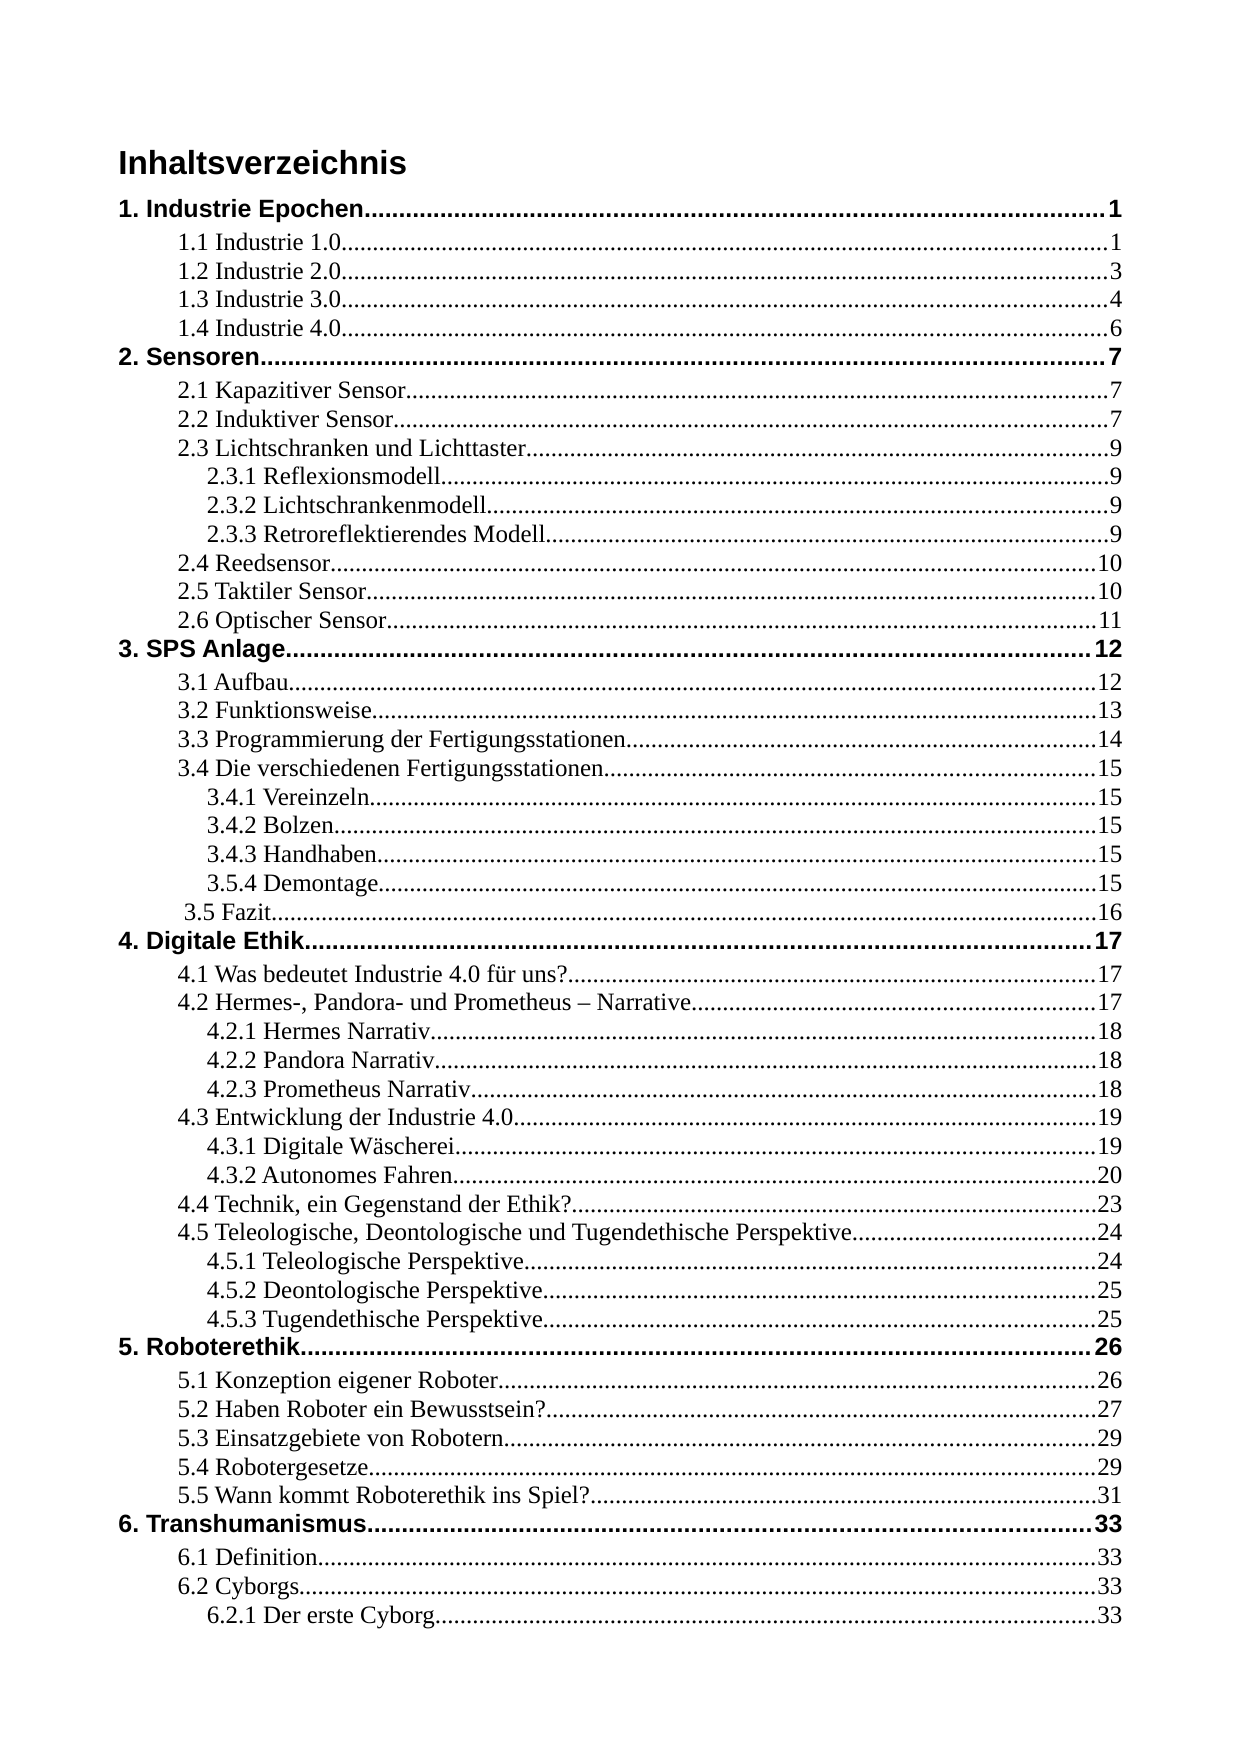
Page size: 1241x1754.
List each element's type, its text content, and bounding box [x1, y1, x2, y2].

text 2.5 Taktiler Sensor 10 [177, 576, 1122, 605]
text 4.2 Hermes-, Pandora- und Prometheus – Narrative 17 [177, 987, 1122, 1016]
text 6.2.1 Der erste Cyborg 33 [207, 1600, 1122, 1628]
text 4.1 Was bedeutet Industrie 4.0 für uns? 17 [177, 959, 1122, 987]
text 5. Roboterethik 26 [118, 1332, 1122, 1361]
text 4.5.3 Tugendethische Perspektive 25 [207, 1304, 1122, 1332]
text 2.3.1 Reflexionsmodell 9 [207, 461, 1122, 490]
text 3.5.4 Demontage 15 [207, 868, 1122, 897]
text 1.2 Industrie 2.0 3 [177, 256, 1122, 284]
text 3.4.1 Vereinzeln 15 [207, 782, 1122, 811]
text 3. SPS Anlage 12 [118, 634, 1122, 663]
subtitle Inhaltsverzeichnis [118, 143, 1122, 182]
text 3.1 Aufbau 12 [177, 667, 1122, 696]
text 4. Digitale Ethik 17 [118, 926, 1122, 954]
text 3.3 Programmierung der Fertigungsstationen 14 [177, 724, 1122, 753]
text 1.4 Industrie 4.0 6 [177, 313, 1122, 342]
text 5.4 Robotergesetze 29 [177, 1452, 1122, 1480]
text 3.4 Die verschiedenen Fertigungsstationen 15 [177, 753, 1122, 782]
text 2.3 Lichtschranken und Lichttaster 9 [177, 433, 1122, 461]
text 4.2.1 Hermes Narrativ 18 [207, 1016, 1122, 1045]
text 4.4 Technik, ein Gegenstand der Ethik? 23 [177, 1189, 1122, 1217]
text 4.5 Teleologische, Deontologische und Tugendethische Perspektive 24 [177, 1217, 1122, 1246]
text 5.3 Einsatzgebiete von Robotern 29 [177, 1423, 1122, 1452]
text 4.2.3 Prometheus Narrativ 18 [207, 1074, 1122, 1102]
text 3.5 Fazit 16 [177, 897, 1122, 926]
text 1.1 Industrie 1.0 1 [177, 227, 1122, 256]
text 3.4.3 Handhaben 15 [207, 839, 1122, 868]
text 4.5.2 Deontologische Perspektive 25 [207, 1275, 1122, 1304]
text 2. Sensoren 7 [118, 342, 1122, 371]
text 2.3.2 Lichtschrankenmodell 9 [207, 490, 1122, 519]
text 5.2 Haben Roboter ein Bewusstsein? 27 [177, 1394, 1122, 1423]
text 2.1 Kapazitiver Sensor 7 [177, 375, 1122, 404]
text 5.5 Wann kommt Roboterethik ins Spiel? 31 [177, 1480, 1122, 1509]
text 2.3.3 Retroreflektierendes Modell 9 [207, 519, 1122, 548]
text 2.2 Induktiver Sensor 7 [177, 404, 1122, 433]
text 4.3 Entwicklung der Industrie 4.0 19 [177, 1102, 1122, 1131]
text 6.1 Definition 33 [177, 1542, 1122, 1571]
text 4.2.2 Pandora Narrativ 18 [207, 1045, 1122, 1074]
text 3.2 Funktionsweise 13 [177, 696, 1122, 724]
text 4.3.2 Autonomes Fahren 20 [207, 1160, 1122, 1189]
text 1.3 Industrie 3.0 4 [177, 284, 1122, 313]
text 3.4.2 Bolzen 15 [207, 811, 1122, 839]
text 4.3.1 Digitale Wäscherei 19 [207, 1131, 1122, 1160]
text 5.1 Konzeption eigener Roboter 26 [177, 1365, 1122, 1394]
text 6.2 Cyborgs 33 [177, 1571, 1122, 1600]
text 4.5.1 Teleologische Perspektive 24 [207, 1246, 1122, 1275]
text 1. Industrie Epochen 1 [118, 194, 1122, 223]
text 2.4 Reedsensor 10 [177, 548, 1122, 576]
text 6. Transhumanismus 33 [118, 1509, 1122, 1538]
text 2.6 Optischer Sensor 11 [177, 605, 1122, 634]
